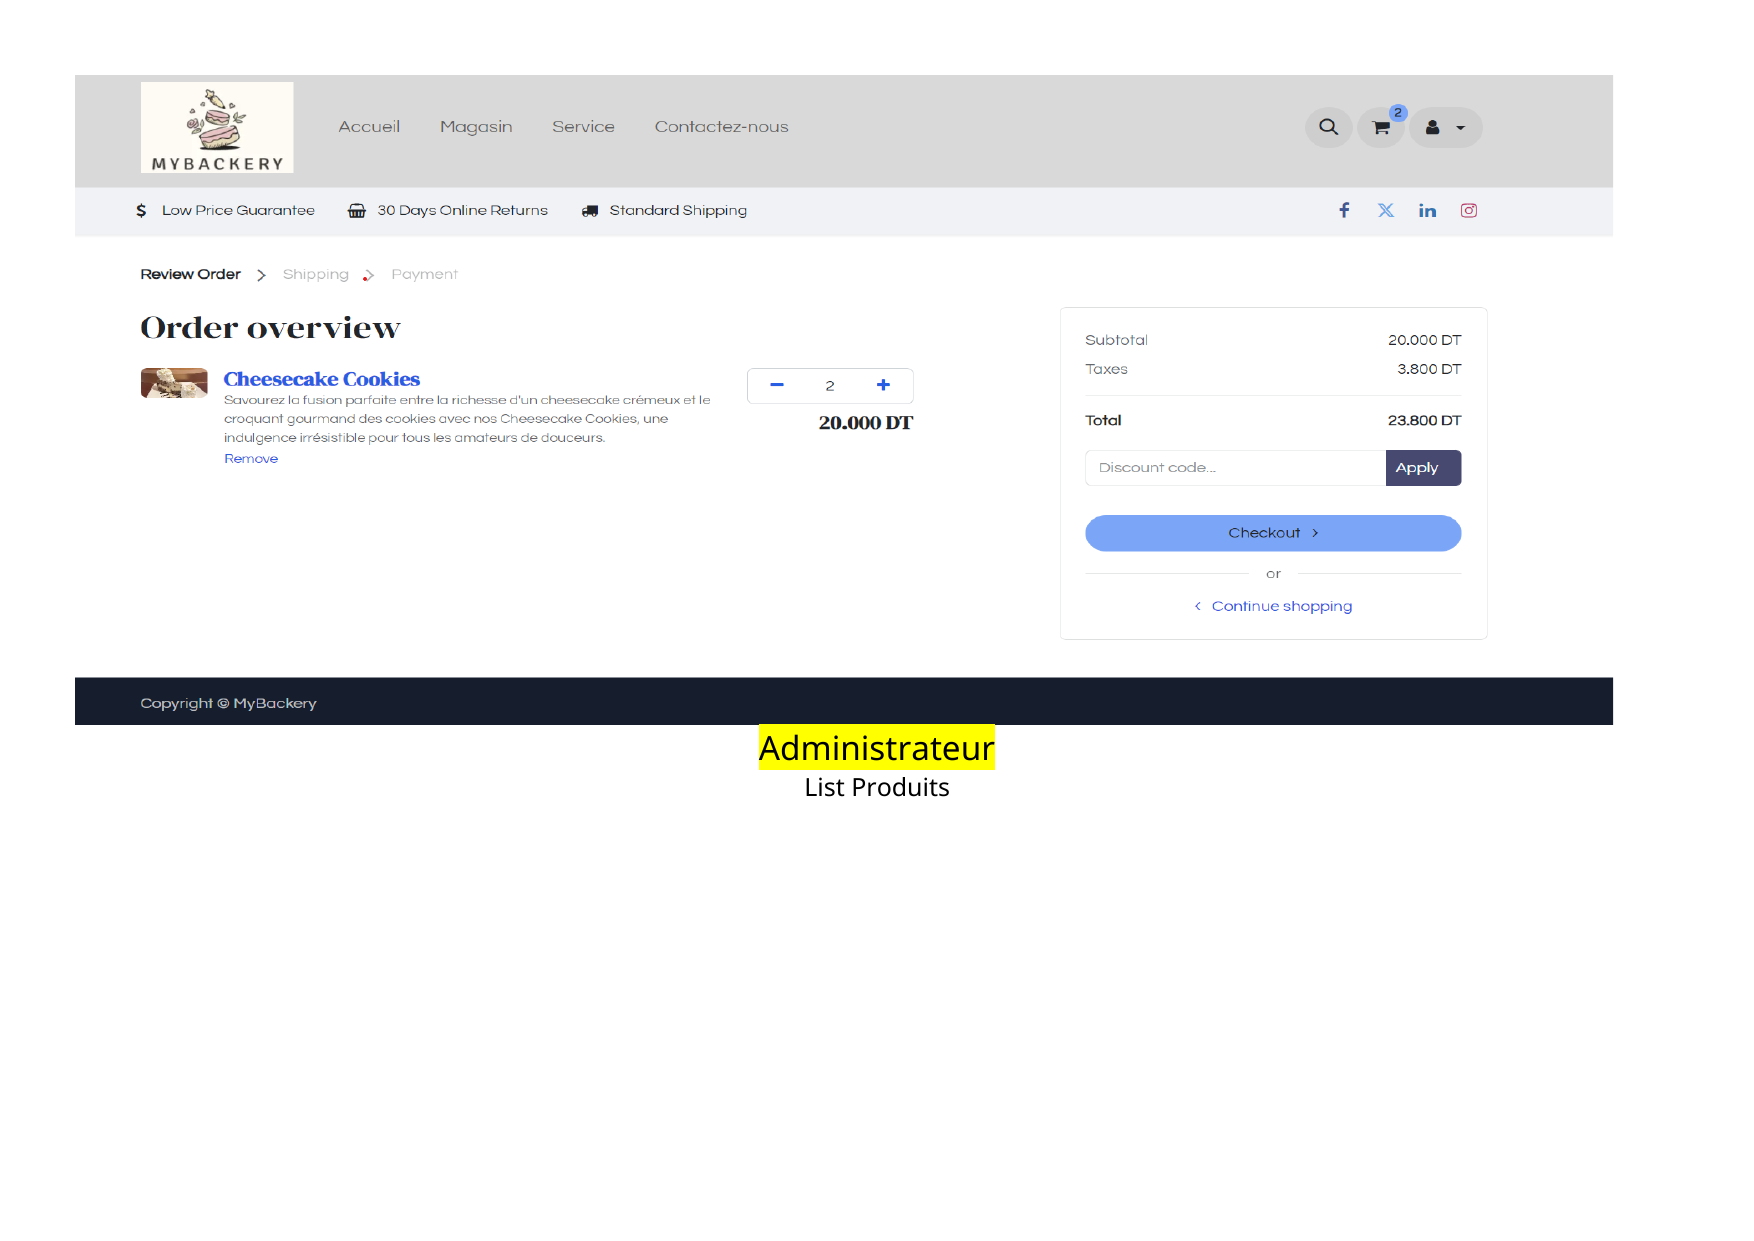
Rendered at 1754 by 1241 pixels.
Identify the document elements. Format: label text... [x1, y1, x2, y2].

text Administrateur [75, 724, 1679, 770]
text List Produits [75, 770, 1679, 804]
